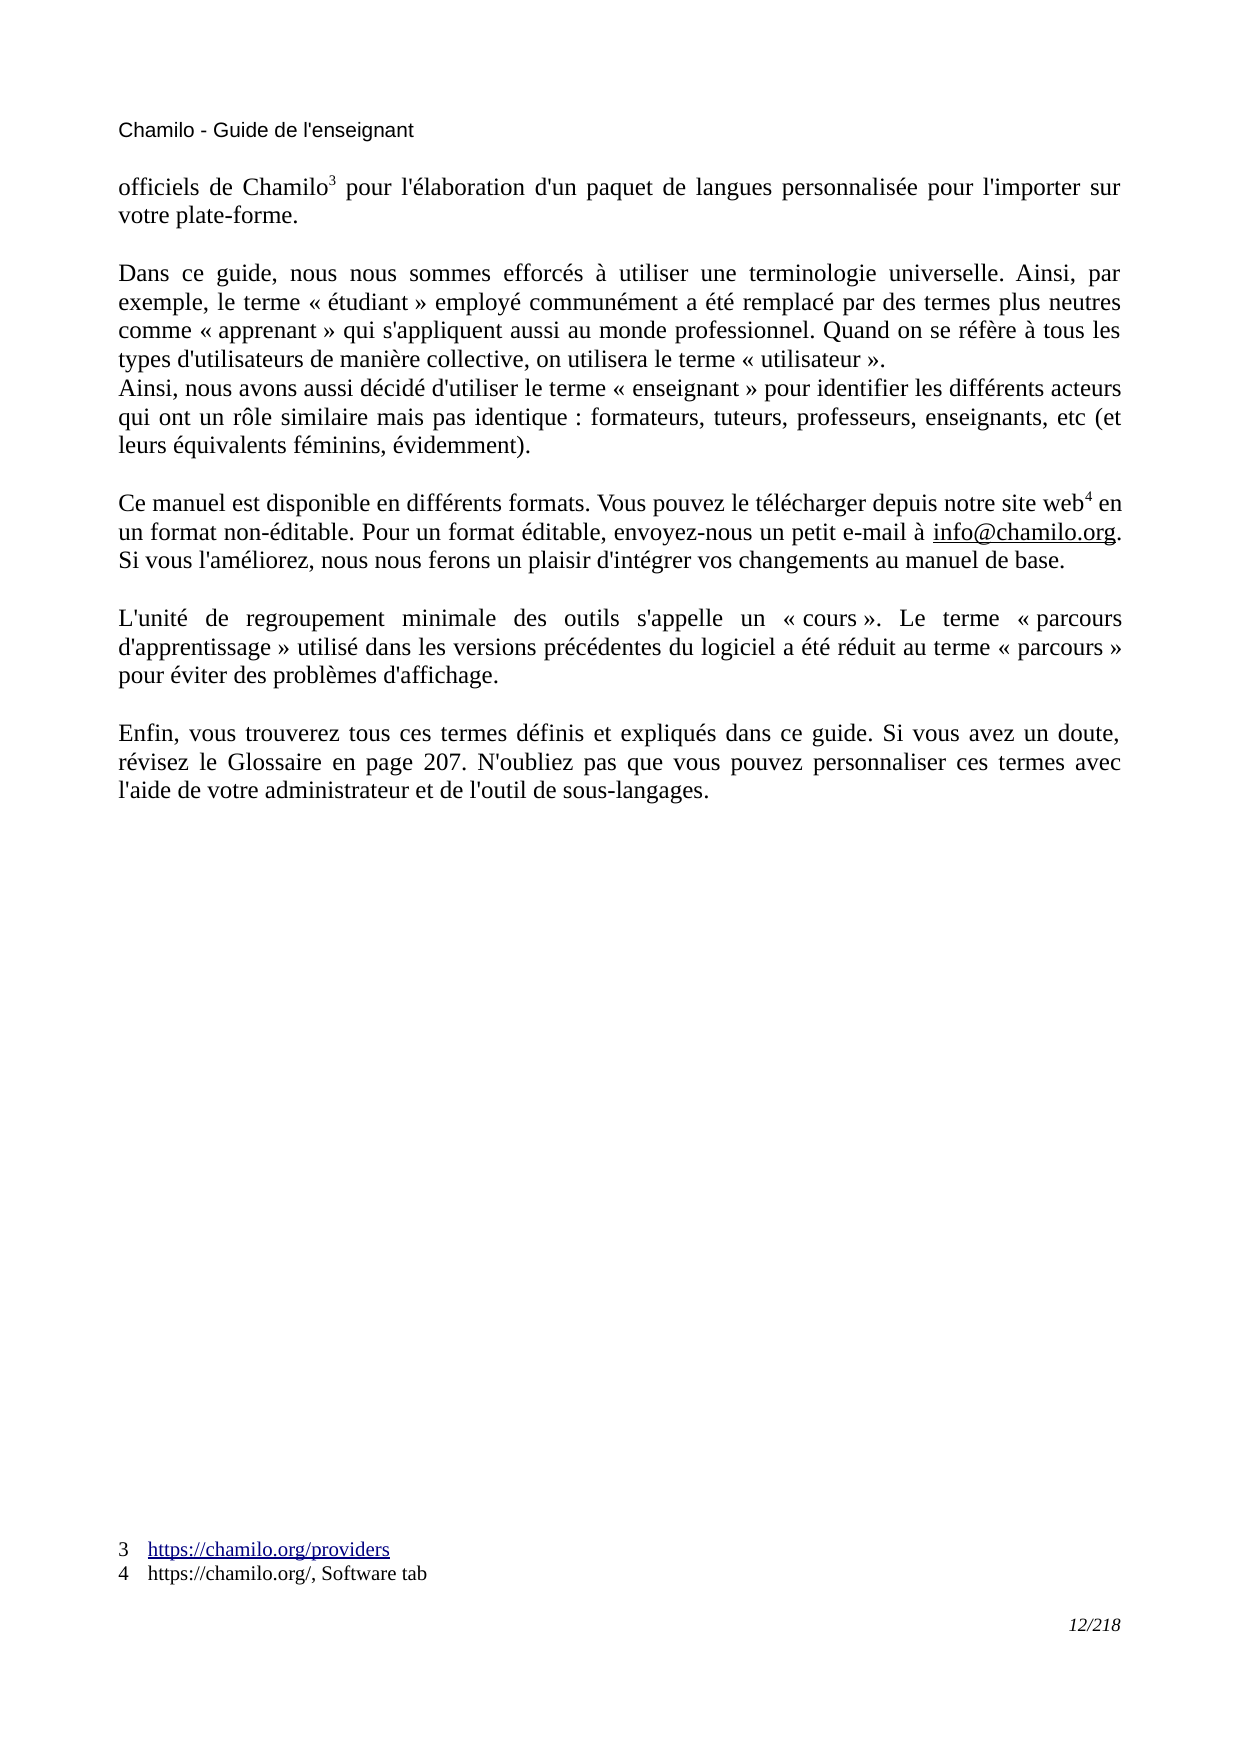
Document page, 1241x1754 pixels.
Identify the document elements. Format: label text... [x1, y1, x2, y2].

text Dans ce guide, nous nous sommes efforcés à utiliser une terminologie universelle. Ainsi, par exemple, le terme « étudiant » employé communément a été remplacé par des termes plus neutres comme « apprenant » qui s'appliquent aussi au monde professionnel. Quand on se réfère à tous les types d'utilisateurs de manière collective, on utilisera le terme « utilisateur ». [118, 258, 1122, 373]
text L'unité de regroupement minimale des outils s'appelle un « cours ». Le terme « parcours d'apprentissage » utilisé dans les versions précédentes du logiciel a été réduit au terme « parcours » pour éviter des problèmes d'affichage. [118, 603, 1122, 689]
text officiels de Chamilo pour l'élaboration d'un paquet de langues personnalisée pour l'importer sur votre plate-forme. [118, 172, 1122, 229]
text https://chamilo.org/providers [118, 1537, 1122, 1561]
text Ainsi, nous avons aussi décidé d'utiliser le terme « enseignant » pour identifier les différents acteurs qui ont un rôle similaire mais pas identique : formateurs, tuteurs, professeurs, enseignants, etc (et leurs équivalents féminins, évidemment). [118, 373, 1122, 459]
text Enfin, vous trouverez tous ces termes définis et expliqués dans ce guide. Si vous avez un doute, révisez le Glossaire en page 207. N'oubliez pas que vous pouvez personnaliser ces termes avec l'aide de votre administrateur et de l'outil de sous-langages. [118, 718, 1122, 804]
text https://chamilo.org/, Software tab [118, 1561, 1122, 1585]
text Ce manuel est disponible en différents formats. Vous pouvez le télécharger depuis notre site web en un format non-éditable. Pour un format éditable, envoyez-nous un petit e-mail à info@chamilo.org. Si vous l'améliorez, nous nous ferons un plaisir d'intégrer vos changements au manuel de base. [118, 488, 1122, 574]
